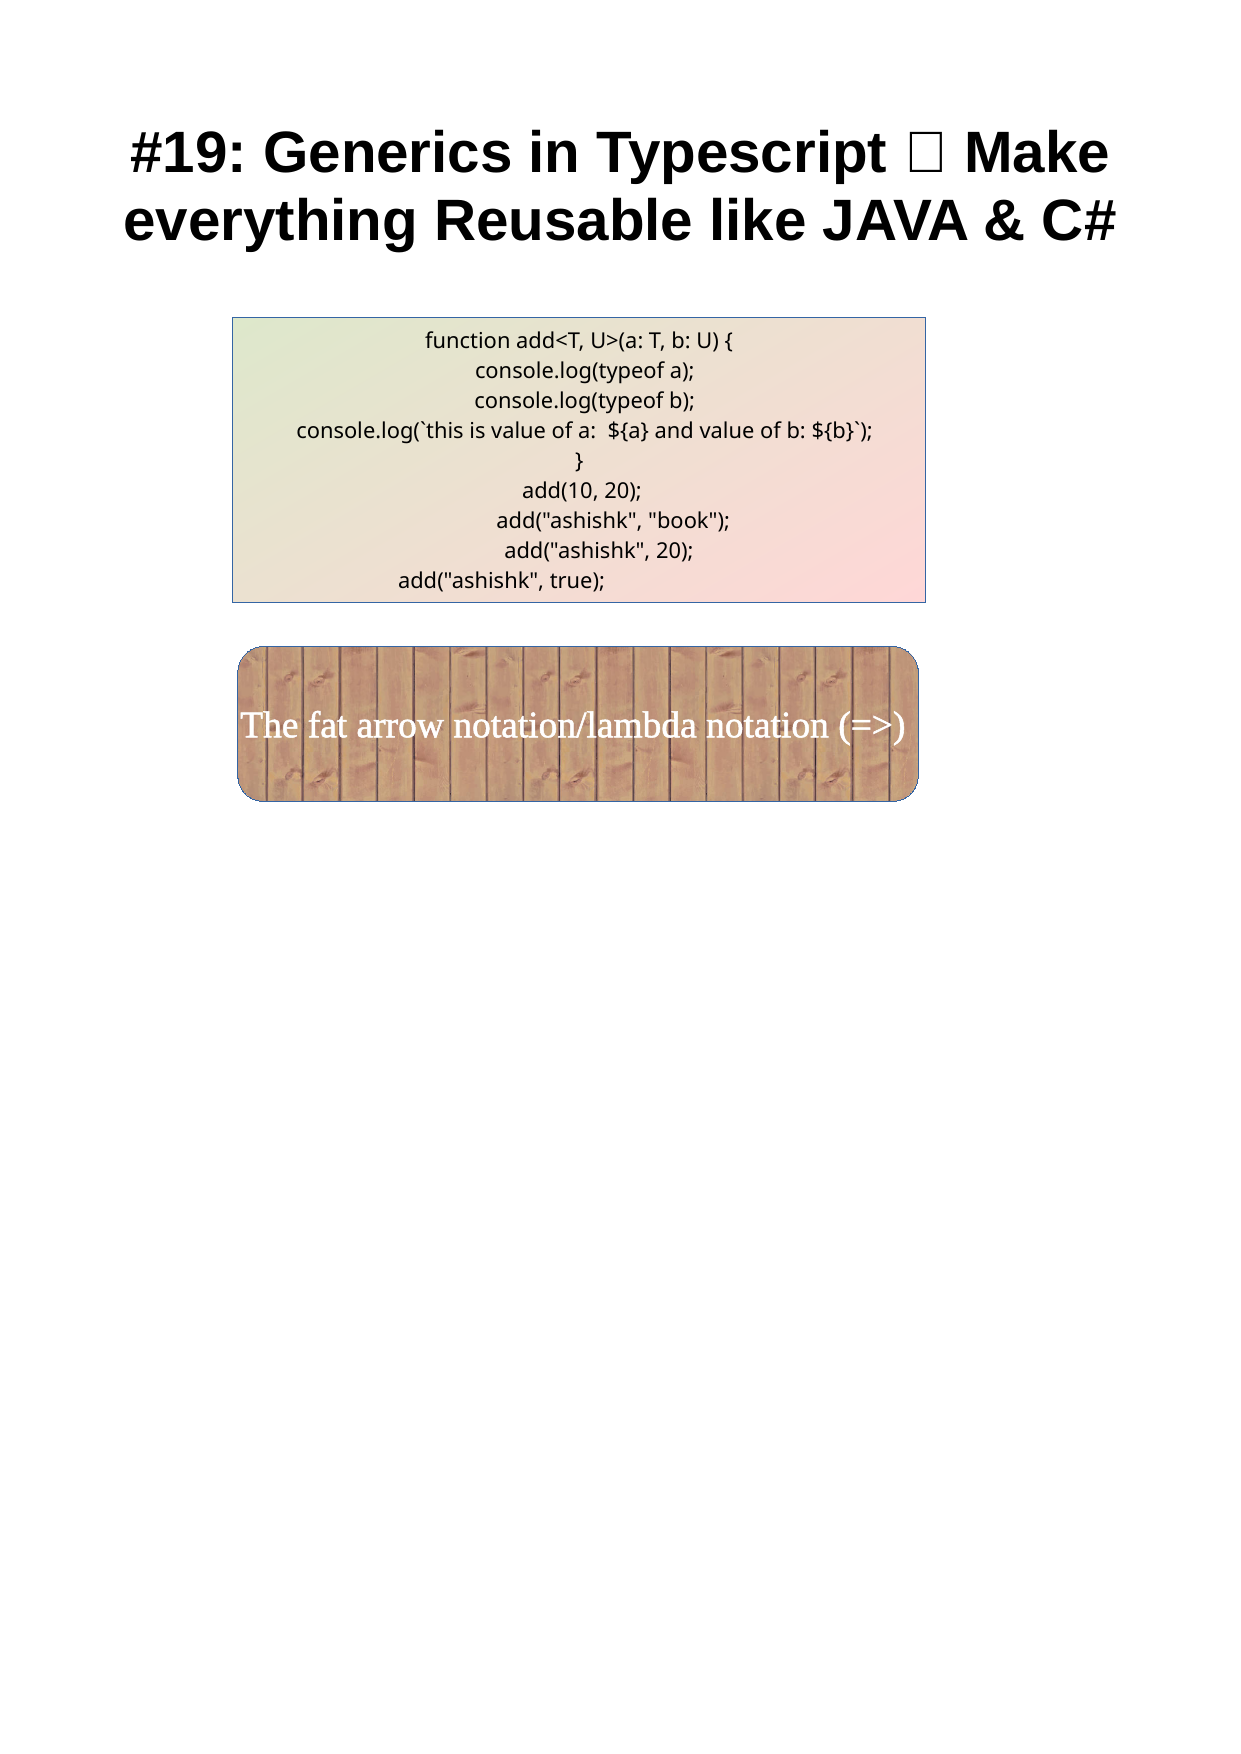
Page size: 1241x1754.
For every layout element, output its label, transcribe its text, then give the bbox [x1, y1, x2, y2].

picture [237, 646, 918, 801]
title #19: Generics in Typescript 🚀 Make everything Reusable like JAVA & C# [118, 118, 1122, 252]
